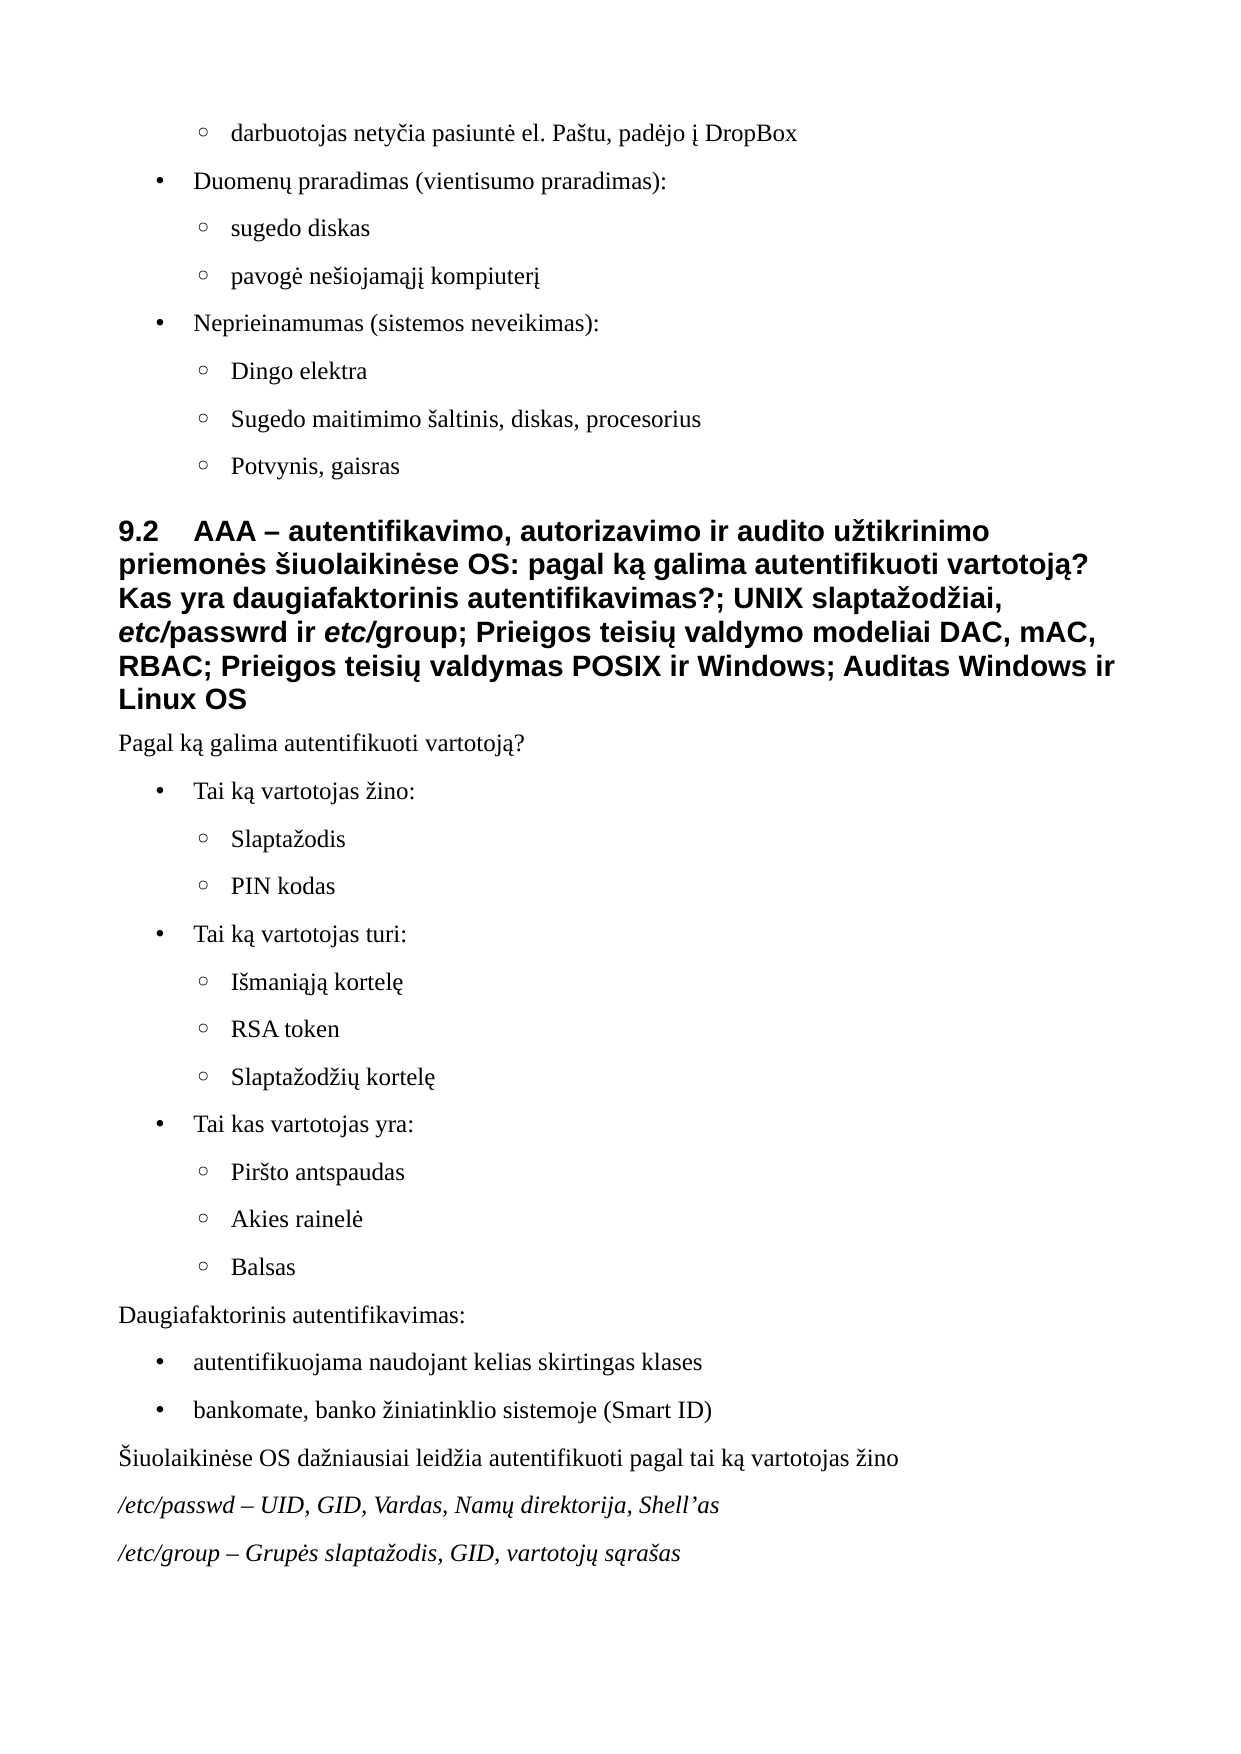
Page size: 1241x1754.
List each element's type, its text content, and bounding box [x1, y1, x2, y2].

list Potvynis, gaisras [193, 451, 1122, 480]
list Tai ką vartotojas žino: [156, 776, 1122, 805]
list Akies rainelė [193, 1204, 1122, 1233]
list Duomenų praradimas (vientisumo praradimas): [156, 166, 1122, 194]
text Šiuolaikinėse OS dažniausiai leidžia autentifikuoti pagal tai ką vartotojas žino [118, 1443, 1122, 1471]
list Tai ką vartotojas turi: [156, 919, 1122, 948]
list Išmaniąją kortelę [193, 967, 1122, 995]
text /etc/group – Grupės slaptažodis, GID, vartotojų sąrašas [118, 1538, 1122, 1567]
list Sugedo maitimimo šaltinis, diskas, procesorius [193, 404, 1122, 432]
list sugedo diskas [193, 213, 1122, 242]
list Slaptažodžių kortelę [193, 1062, 1122, 1091]
text /etc/passwd – UID, GID, Vardas, Namų direktorija, Shell’as [118, 1490, 1122, 1519]
list Dingo elektra [193, 356, 1122, 385]
list autentifikuojama naudojant kelias skirtingas klases [156, 1347, 1122, 1376]
list Piršto antspaudas [193, 1157, 1122, 1186]
list Balsas [193, 1252, 1122, 1281]
list Slaptažodis [193, 824, 1122, 852]
list darbuotojas netyčia pasiuntė el. Paštu, padėjo į DropBox [193, 118, 1122, 147]
text Pagal ką galima autentifikuoti vartotoją? [118, 728, 1122, 757]
subtitle AAA – autentifikavimo, autorizavimo ir audito užtikrinimo priemonės šiuolaikinėse OS: pagal ką galima autentifikuoti vartotoją? Kas yra daugiafaktorinis autentifikavimas?; UNIX slaptažodžiai, etc/passwrd ir etc/group; Prieigos teisių valdymo modeliai DAC, mAC, RBAC; Prieigos teisių valdymas POSIX ir Windows; Auditas Windows ir Linux OS [118, 513, 1122, 716]
text Daugiafaktorinis autentifikavimas: [118, 1300, 1122, 1328]
list Tai kas vartotojas yra: [156, 1109, 1122, 1138]
list RSA token [193, 1014, 1122, 1043]
list PIN kodas [193, 871, 1122, 900]
list pavogė nešiojamąjį kompiuterį [193, 261, 1122, 290]
list bankomate, banko žiniatinklio sistemoje (Smart ID) [156, 1395, 1122, 1424]
list Neprieinamumas (sistemos neveikimas): [156, 308, 1122, 337]
